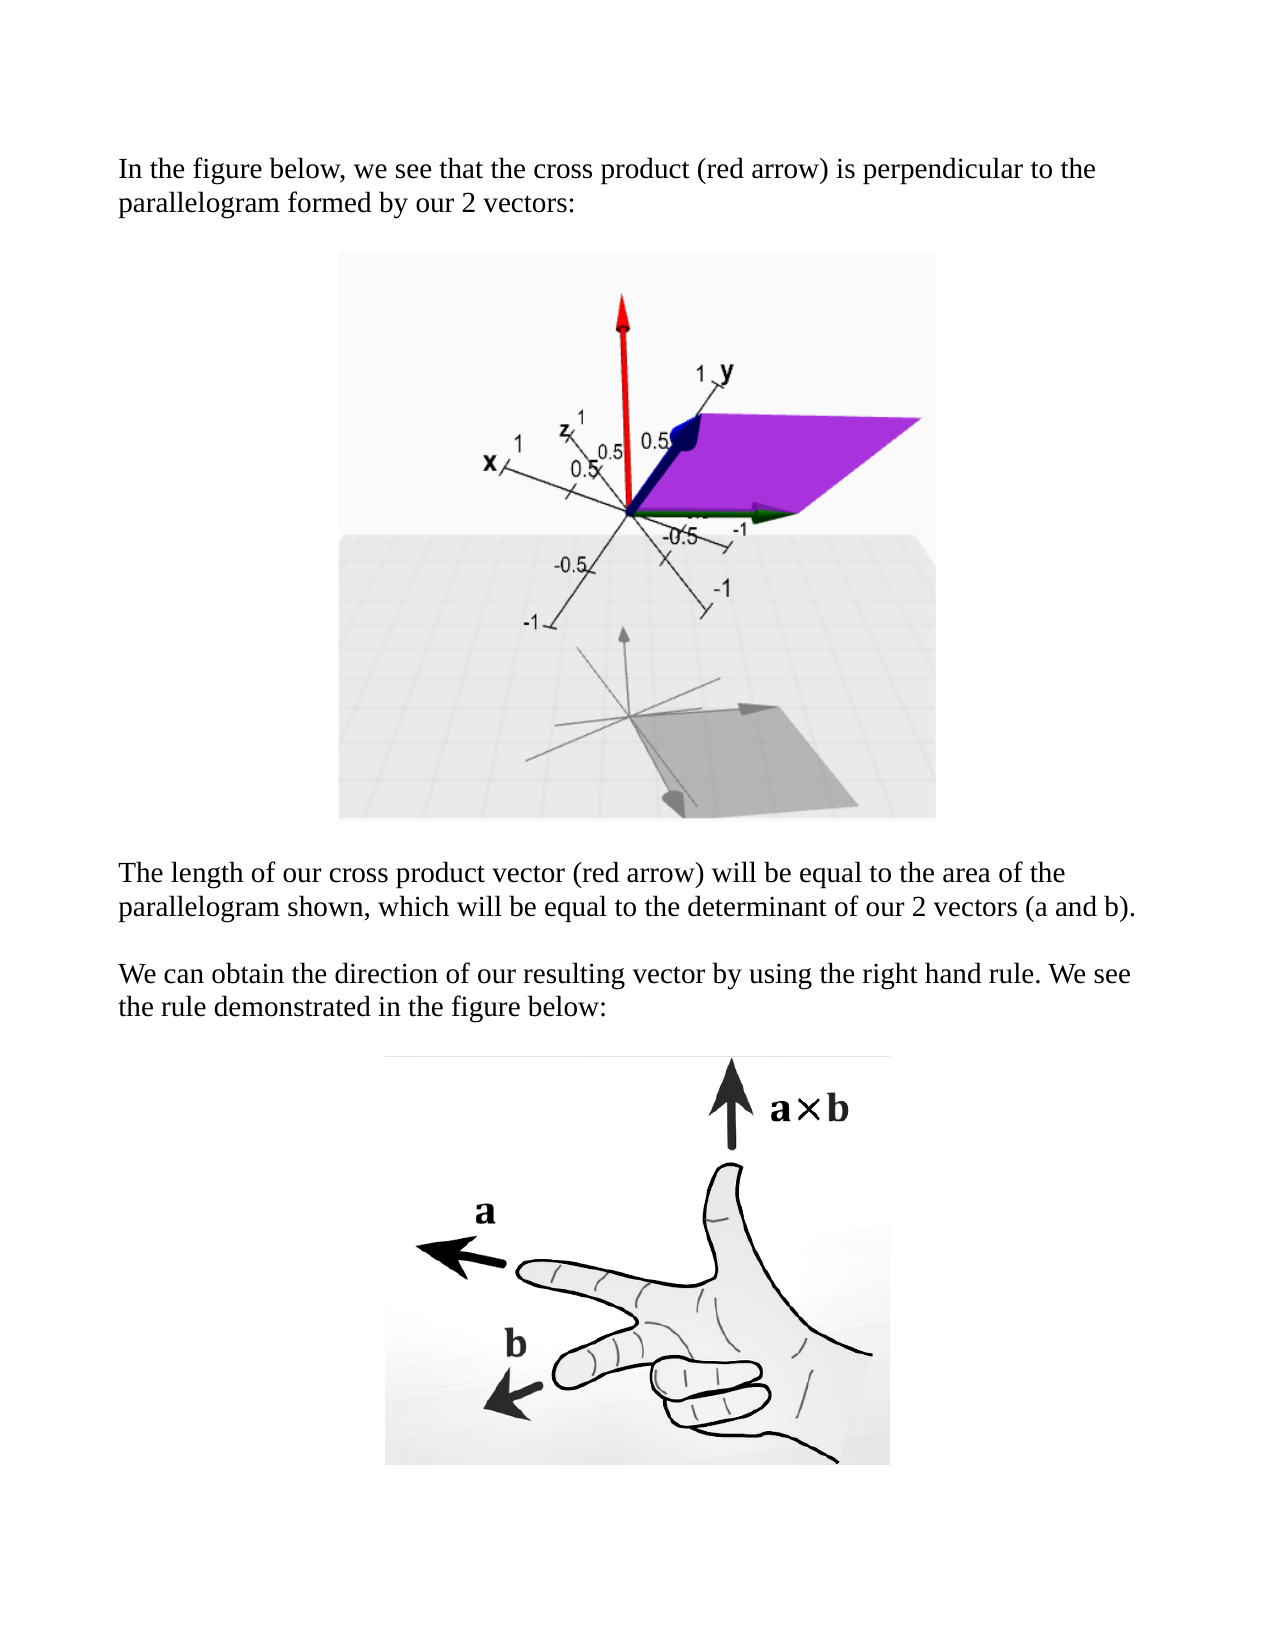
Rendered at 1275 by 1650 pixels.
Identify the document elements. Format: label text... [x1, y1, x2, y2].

picture [385, 1056, 891, 1465]
text We can obtain the direction of our resulting vector by using the right hand rule. We see the rule demonstrated in the figure below: [118, 956, 1157, 1023]
picture [338, 252, 937, 822]
text In the figure below, we see that the cross product (red arrow) is perpendicular to the parallelogram formed by our 2 vectors: [118, 152, 1157, 219]
text The length of our cross product vector (red arrow) will be equal to the area of the parallelogram shown, which will be equal to the determinant of our 2 vectors (a and b). [118, 855, 1157, 922]
